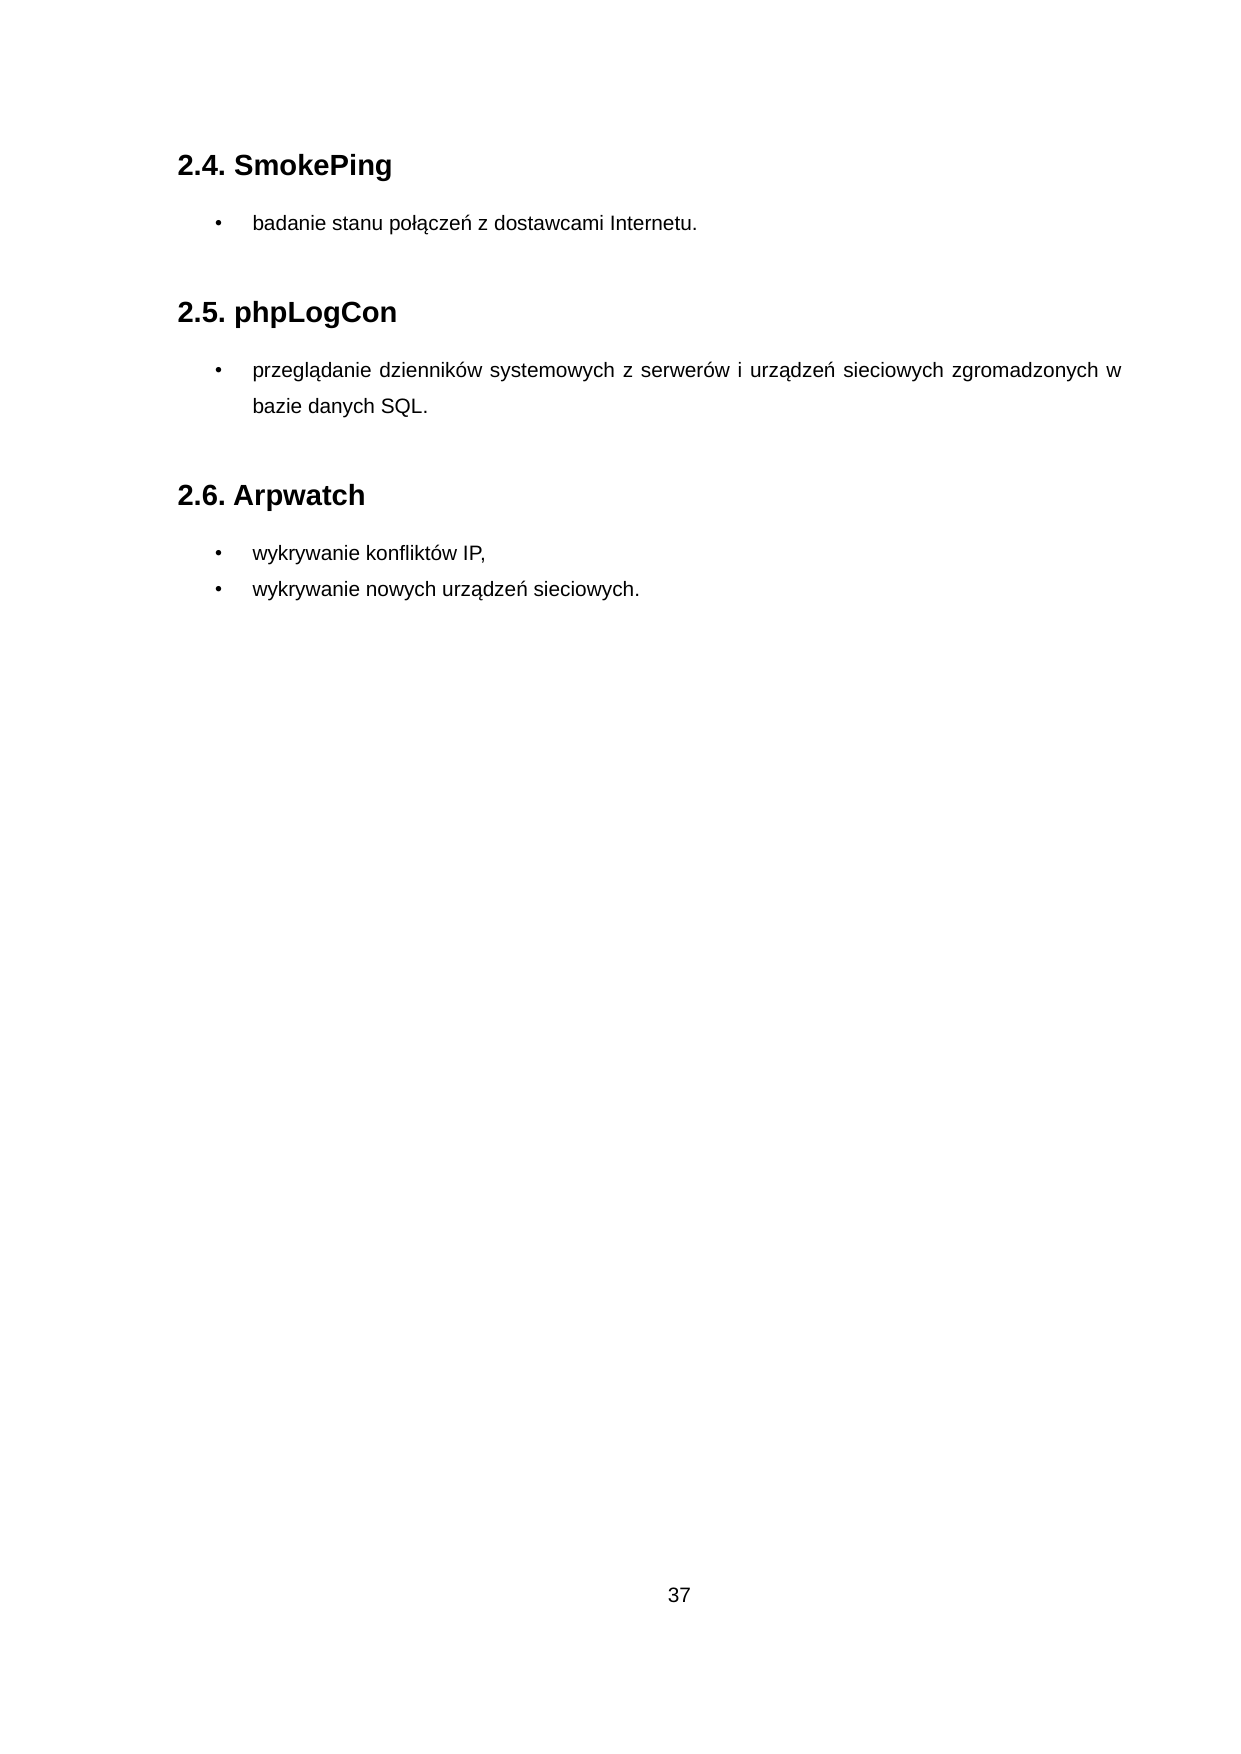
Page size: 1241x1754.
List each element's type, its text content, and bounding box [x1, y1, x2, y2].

list wykrywanie nowych urządzeń sieciowych. [215, 577, 1122, 601]
list wykrywanie konfliktów IP, [215, 541, 1122, 565]
subtitle 2.5. phpLogCon [177, 295, 1122, 328]
subtitle 2.4. SmokePing [177, 148, 1122, 181]
list badanie stanu połączeń z dostawcami Internetu. [215, 210, 1122, 234]
list przeglądanie dzienników systemowych z serwerów i urządzeń sieciowych zgromadzonych w bazie danych SQL. [215, 357, 1122, 417]
subtitle 2.6. Arpwatch [177, 478, 1122, 511]
